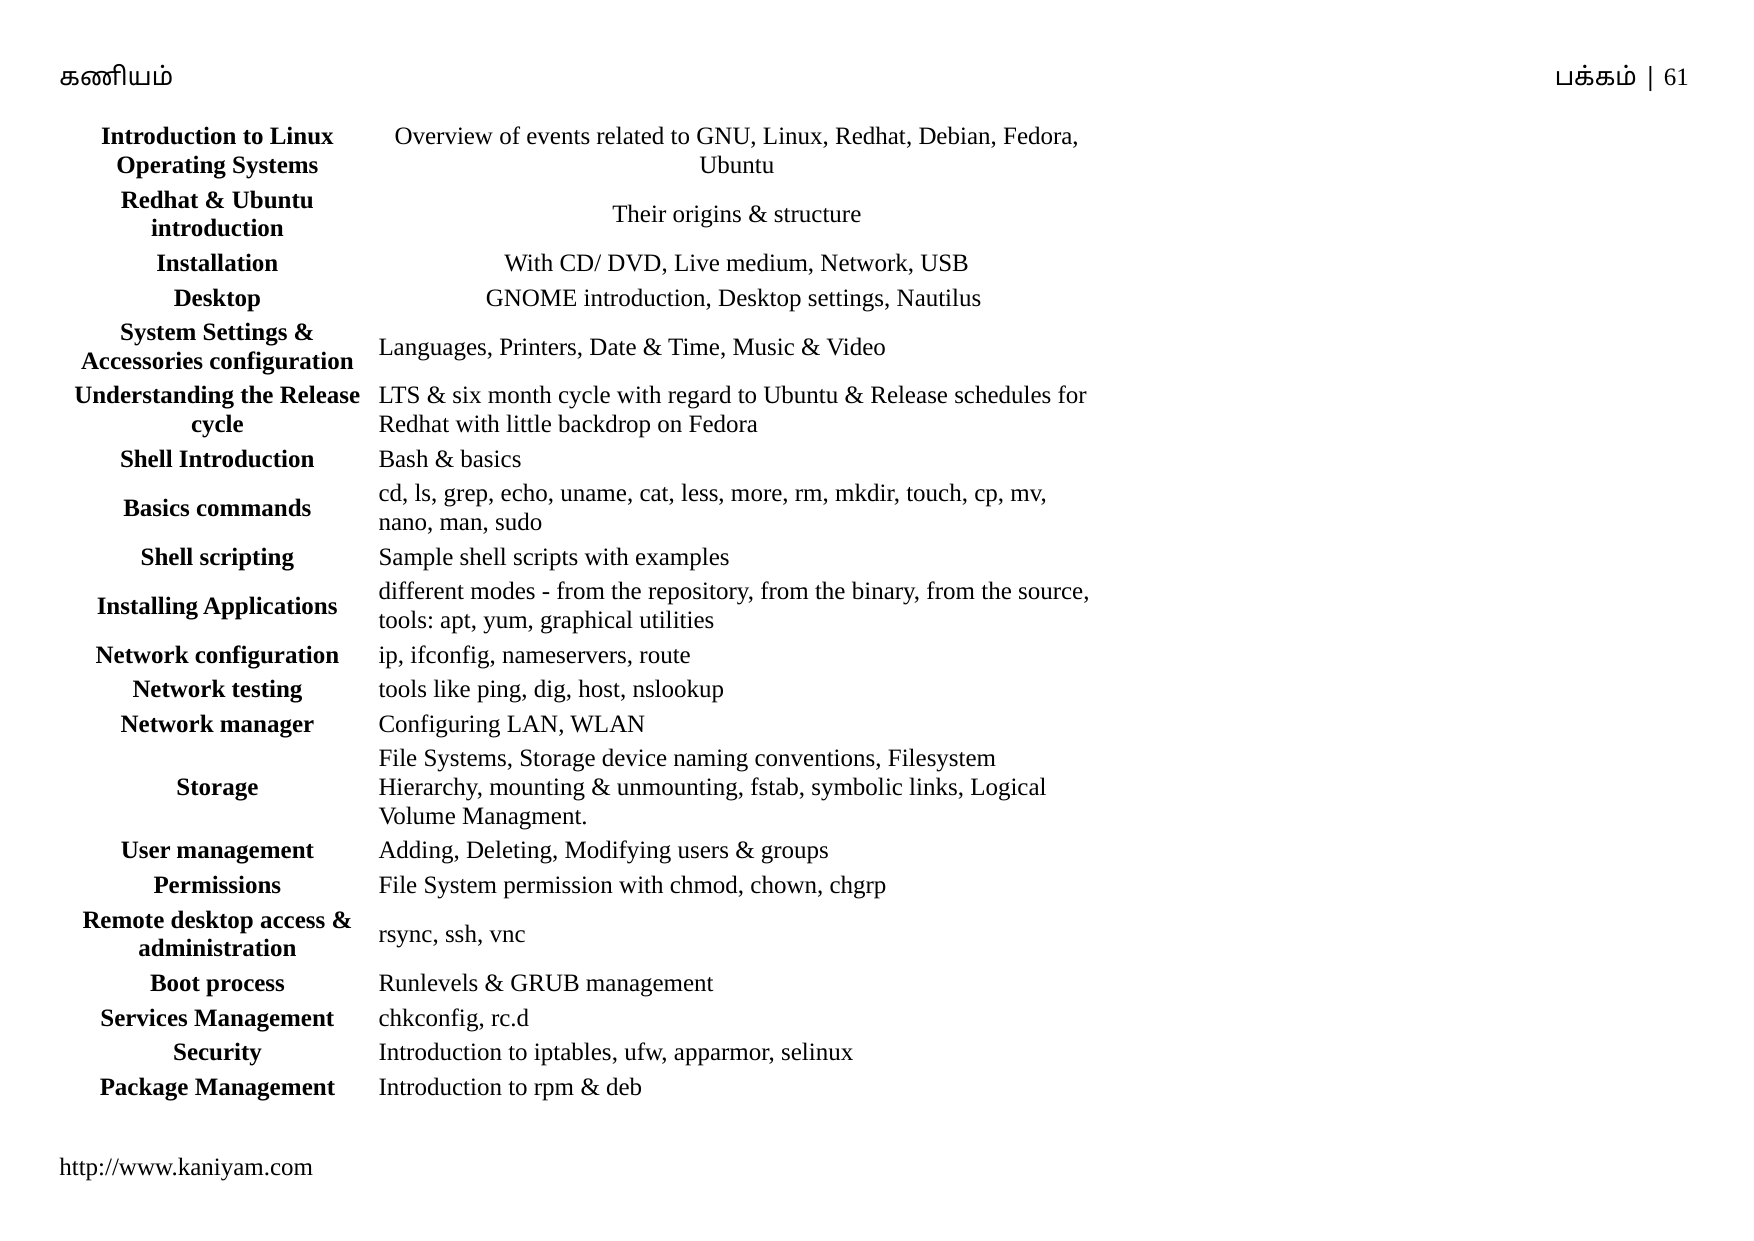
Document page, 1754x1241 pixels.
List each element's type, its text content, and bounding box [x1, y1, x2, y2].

table_cell Network manager [59, 706, 375, 741]
table_cell Security [59, 1034, 375, 1069]
table_cell Permissions [59, 867, 375, 902]
table_cell Introduction to iptables, ufw, apparmor, selinux [375, 1034, 1098, 1069]
table_cell cd, ls, grep, echo, uname, cat, less, more, rm, mkdir, touch, cp, mv, nano, man, sudo [375, 476, 1098, 539]
table_header Overview of events related to GNU, Linux, Redhat, Debian, Fedora, Ubuntu [375, 119, 1098, 182]
table_cell LTS & six month cycle with regard to Ubuntu & Release schedules for Redhat with little backdrop on Fedora [375, 378, 1098, 441]
table_cell Understanding the Release cycle [59, 378, 375, 441]
table_cell Network testing [59, 671, 375, 706]
table_cell ip, ifconfig, nameservers, route [375, 637, 1098, 671]
table_cell Bash & basics [375, 441, 1098, 476]
table_cell Languages, Printers, Date & Time, Music & Video [375, 314, 1098, 378]
table_cell Package Management [59, 1069, 375, 1103]
table_cell chkconfig, rc.d [375, 1000, 1098, 1034]
table_cell With CD/ DVD, Live medium, Network, USB [375, 245, 1098, 280]
table_cell Configuring LAN, WLAN [375, 706, 1098, 741]
table_cell Boot process [59, 965, 375, 1000]
table_cell Introduction to rpm & deb [375, 1069, 1098, 1103]
table_cell Installation [59, 245, 375, 280]
table_cell User management [59, 833, 375, 867]
table_cell Shell scripting [59, 539, 375, 573]
table_cell Basics commands [59, 476, 375, 539]
table_cell Sample shell scripts with examples [375, 539, 1098, 573]
table_cell tools like ping, dig, host, nslookup [375, 671, 1098, 706]
table_cell Adding, Deleting, Modifying users & groups [375, 833, 1098, 867]
table_cell different modes - from the repository, from the binary, from the source, tools: apt, yum, graphical utilities [375, 574, 1098, 637]
table_cell File Systems, Storage device naming conventions, Filesystem Hierarchy, mounting & unmounting, fstab, symbolic links, Logical Volume Managment. [375, 741, 1098, 833]
table_cell Installing Applications [59, 574, 375, 637]
table_cell GNOME introduction, Desktop settings, Nautilus [375, 280, 1098, 314]
table_cell Redhat & Ubuntu introduction [59, 182, 375, 245]
table_cell Runlevels & GRUB management [375, 965, 1098, 1000]
table_cell Storage [59, 741, 375, 833]
table_cell Desktop [59, 280, 375, 314]
table_cell Network configuration [59, 637, 375, 671]
table_cell rsync, ssh, vnc [375, 902, 1098, 965]
table_cell Shell Introduction [59, 441, 375, 476]
table_cell Services Management [59, 1000, 375, 1034]
table_cell Remote desktop access & administration [59, 902, 375, 965]
table_cell File System permission with chmod, chown, chgrp [375, 867, 1098, 902]
table_cell Their origins & structure [375, 182, 1098, 245]
table_cell System Settings & Accessories configuration [59, 314, 375, 378]
table_header Introduction to Linux Operating Systems [59, 119, 375, 182]
